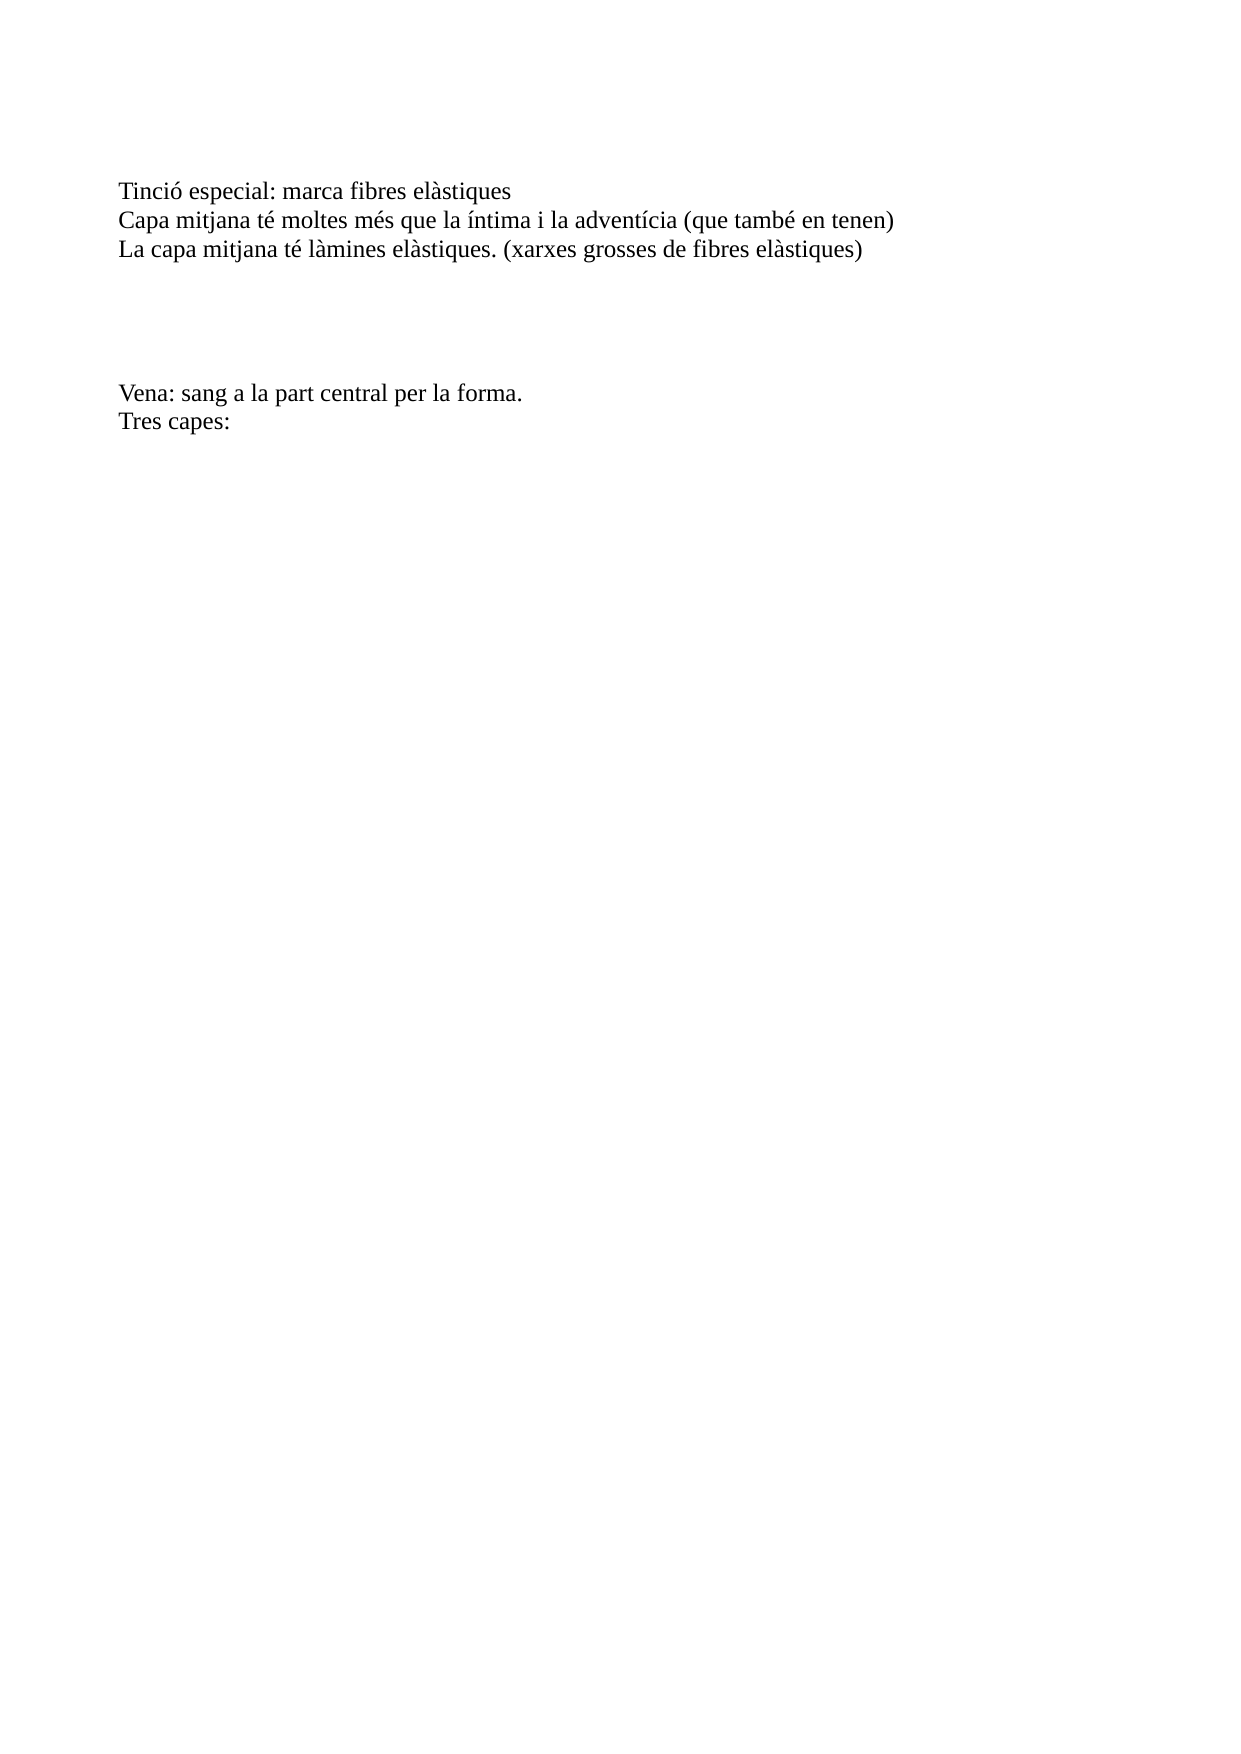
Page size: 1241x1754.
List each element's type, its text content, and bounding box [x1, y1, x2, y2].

text Tinció especial: marca fibres elàstiques [118, 176, 1122, 205]
text Capa mitjana té moltes més que la íntima i la adventícia (que també en tenen) [118, 205, 1122, 234]
text Tres capes: [118, 406, 1122, 435]
text Vena: sang a la part central per la forma. [118, 378, 1122, 406]
text La capa mitjana té làmines elàstiques. (xarxes grosses de fibres elàstiques) [118, 234, 1122, 263]
